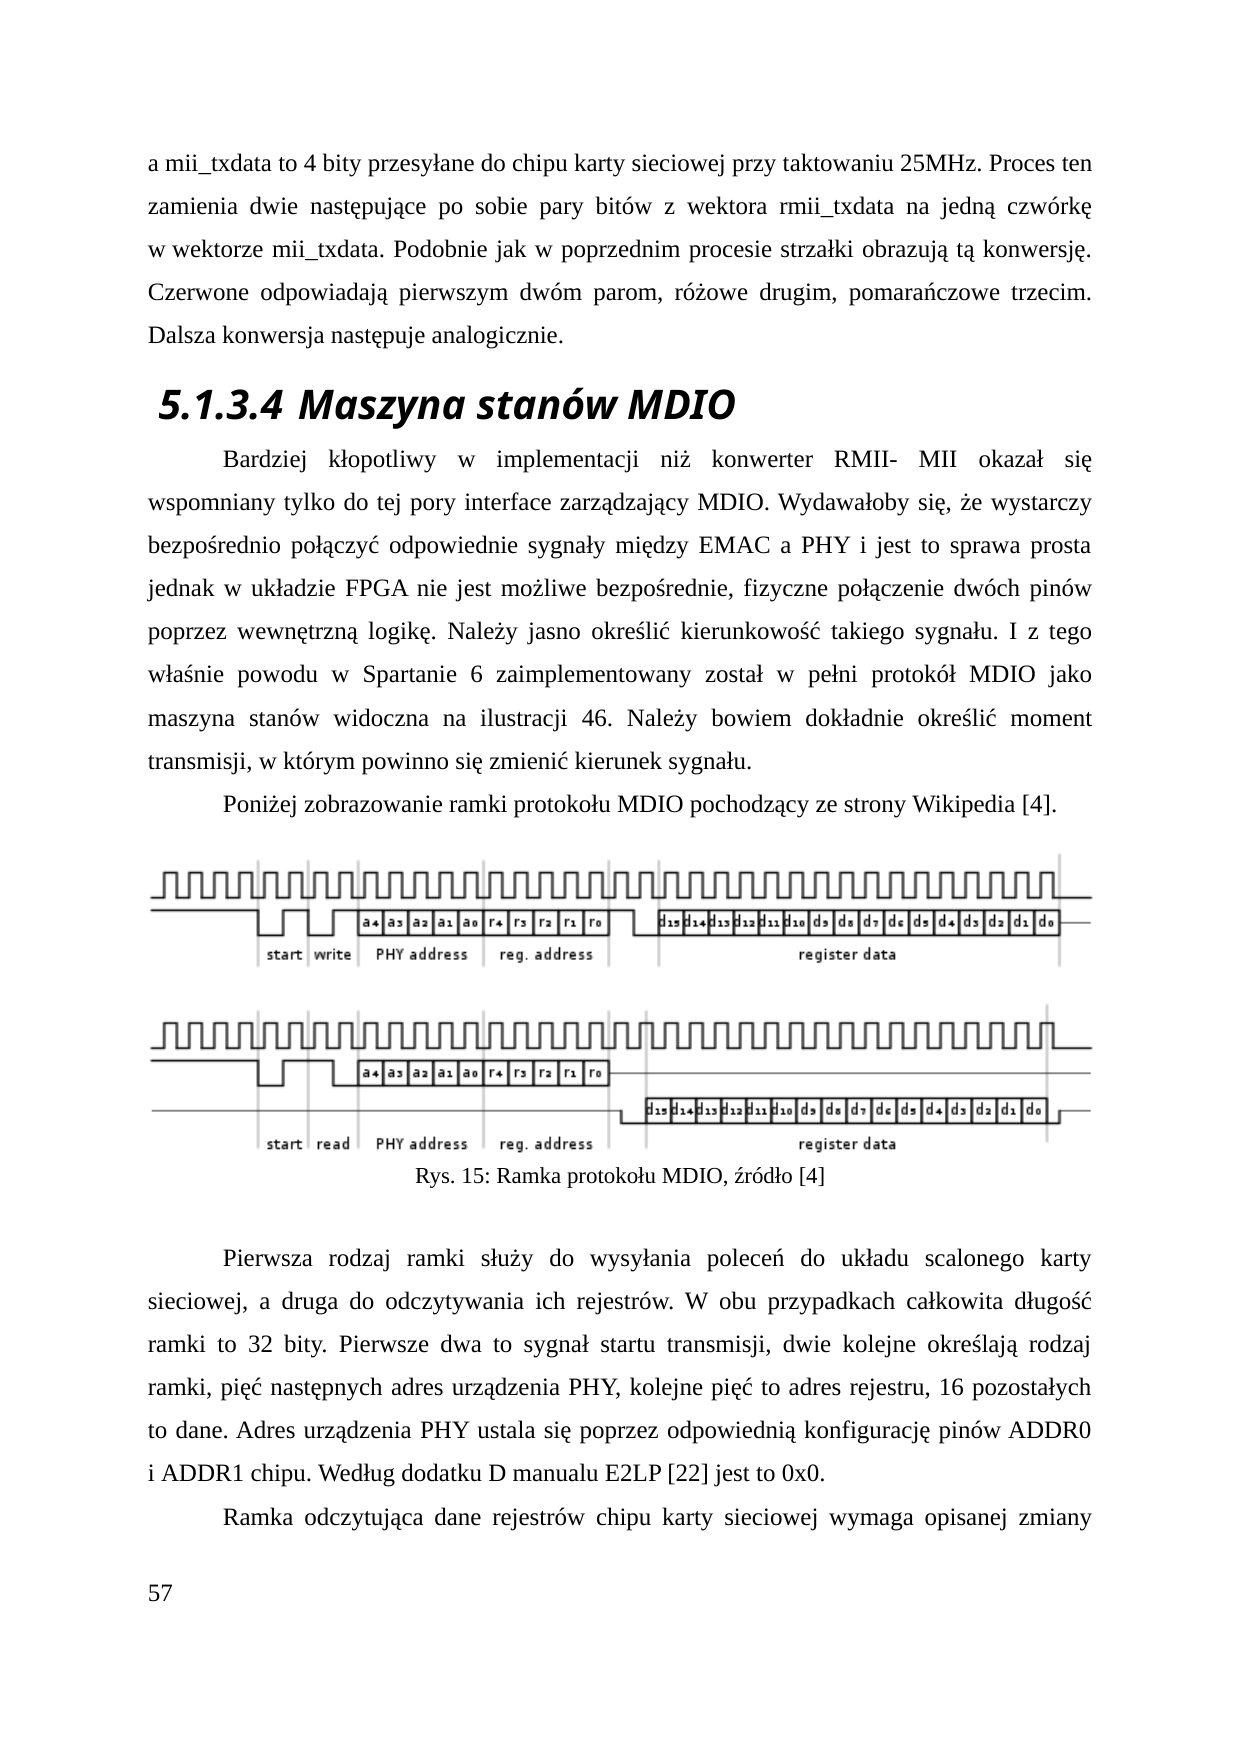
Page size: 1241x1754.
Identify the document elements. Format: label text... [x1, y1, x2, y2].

text Rys. 15: Ramka protokołu MDIO, źródło [4] [128, 1162, 1112, 1188]
text Pierwsza rodzaj ramki służy do wysyłania poleceń do układu scalonego karty sieciowej, a druga do odczytywania ich rejestrów. W obu przypadkach całkowita długość ramki to 32 bity. Pierwsze dwa to sygnał startu transmisji, dwie kolejne określają rodzaj ramki, pięć następnych adres urządzenia PHY, kolejne pięć to adres rejestru, 16 pozostałych to dane. Adres urządzenia PHY ustala się poprzez odpowiednią konfigurację pinów ADDR0 i ADDR1 chipu. Według dodatku D manualu E2LP [22] jest to 0x0. [148, 1243, 1093, 1487]
text Ramka odczytująca dane rejestrów chipu karty sieciowej wymaga opisanej zmiany [148, 1502, 1093, 1530]
subtitle Maszyna stanów MDIO [148, 376, 1093, 431]
text a mii_txdata to 4 bity przesyłane do chipu karty sieciowej przy taktowaniu 25MHz. Proces ten zamienia dwie następujące po sobie pary bitów z wektora rmii_txdata na jedną czwórkę w wektorze mii_txdata. Podobnie jak w poprzednim procesie strzałki obrazują tą konwersję. Czerwone odpowiadają pierwszym dwóm parom, różowe drugim, pomarańczowe trzecim. Dalsza konwersja następuje analogicznie. [148, 148, 1093, 349]
text Poniżej zobrazowanie ramki protokołu MDIO pochodzący ze strony Wikipedia [4]. [148, 789, 1093, 818]
text Bardziej kłopotliwy w implementacji niż konwerter RMII- MII okazał się wspomniany tylko do tej pory interface zarządzający MDIO. Wydawałoby się, że wystarczy bezpośrednio połączyć odpowiednie sygnały między EMAC a PHY i jest to sprawa prosta jednak w układzie FPGA nie jest możliwe bezpośrednie, fizyczne połączenie dwóch pinów poprzez wewnętrzną logikę. Należy jasno określić kierunkowość takiego sygnału. I z tego właśnie powodu w Spartanie 6 zaimplementowany został w pełni protokół MDIO jako maszyna stanów widoczna na ilustracji 46. Należy bowiem dokładnie określić moment transmisji, w którym powinno się zmienić kierunek sygnału. [148, 444, 1093, 774]
picture [127, 844, 1113, 1162]
